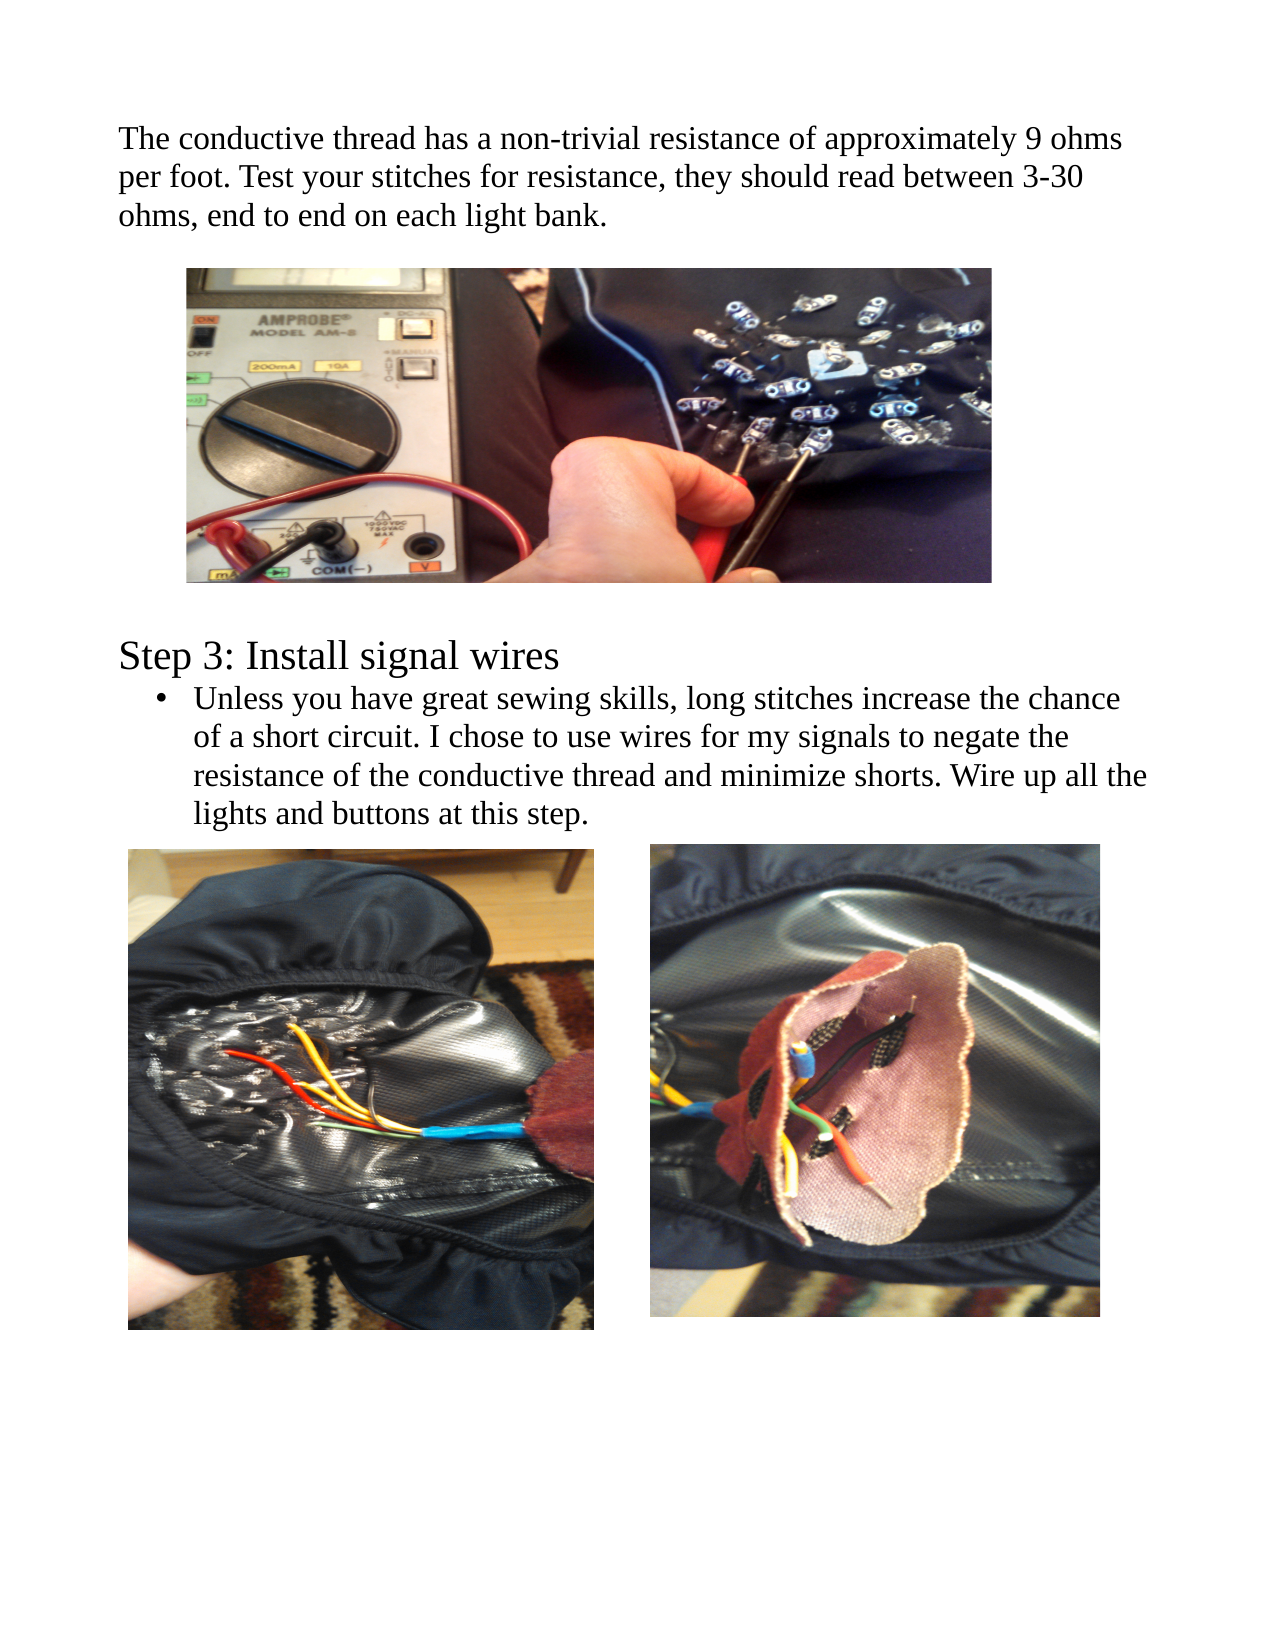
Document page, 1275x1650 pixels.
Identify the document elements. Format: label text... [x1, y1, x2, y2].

picture [128, 849, 594, 1330]
text The conductive thread has a non-trivial resistance of approximately 9 ohms per foot. Test your stitches for resistance, they should read between 3-30 ohms, end to end on each light bank. [118, 118, 1157, 233]
text Step 3: Install signal wires [118, 630, 1157, 678]
picture [650, 844, 1100, 1317]
list Unless you have great sewing skills, long stitches increase the chance of a short circuit. I chose to use wires for my signals to negate the resistance of the conductive thread and minimize shorts. Wire up all the lights and buttons at this step. [156, 678, 1157, 832]
picture [186, 268, 992, 583]
